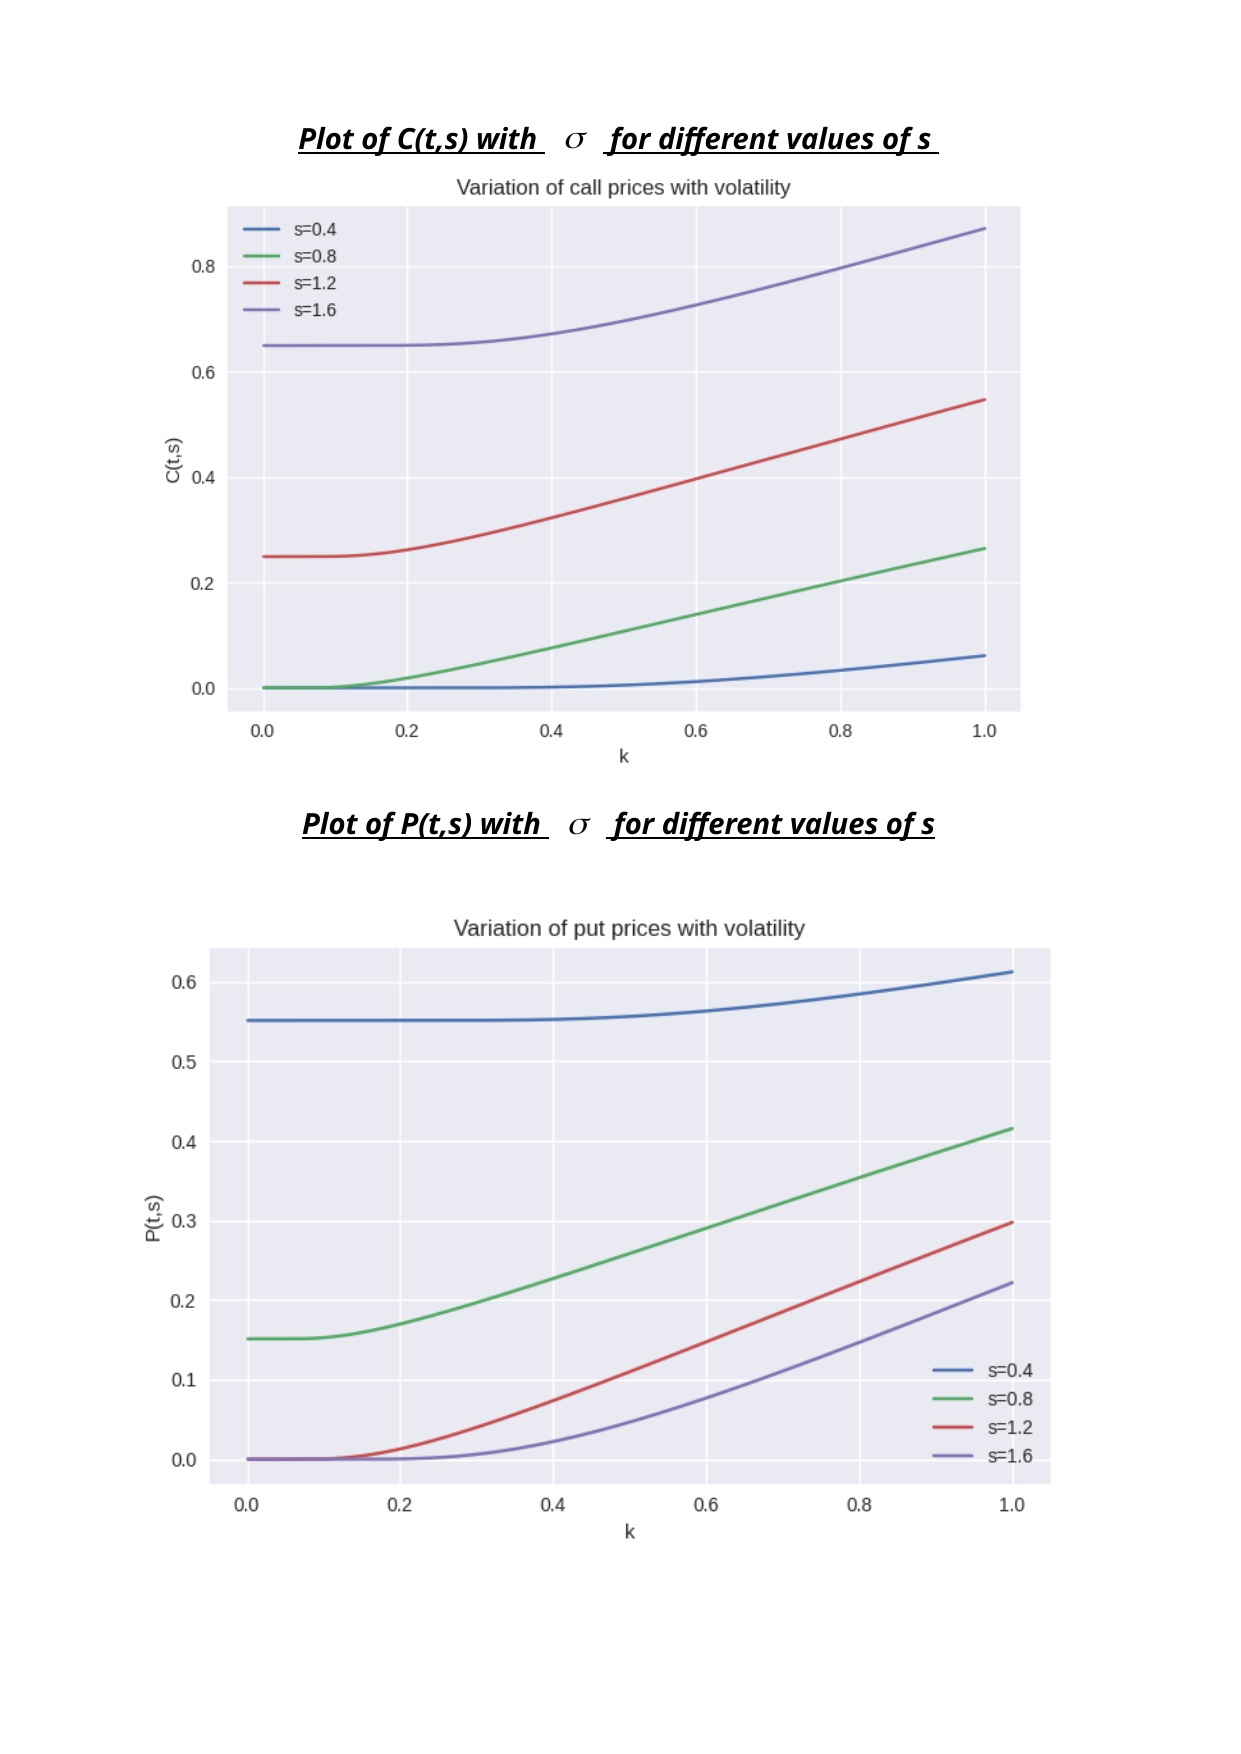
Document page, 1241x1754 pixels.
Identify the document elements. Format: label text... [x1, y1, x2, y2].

text Plot of C(t,s) with for different values of s [118, 118, 1122, 158]
text Plot of P(t,s) with for different values of s [118, 804, 1122, 843]
picture [160, 173, 1058, 764]
picture [138, 913, 1090, 1540]
